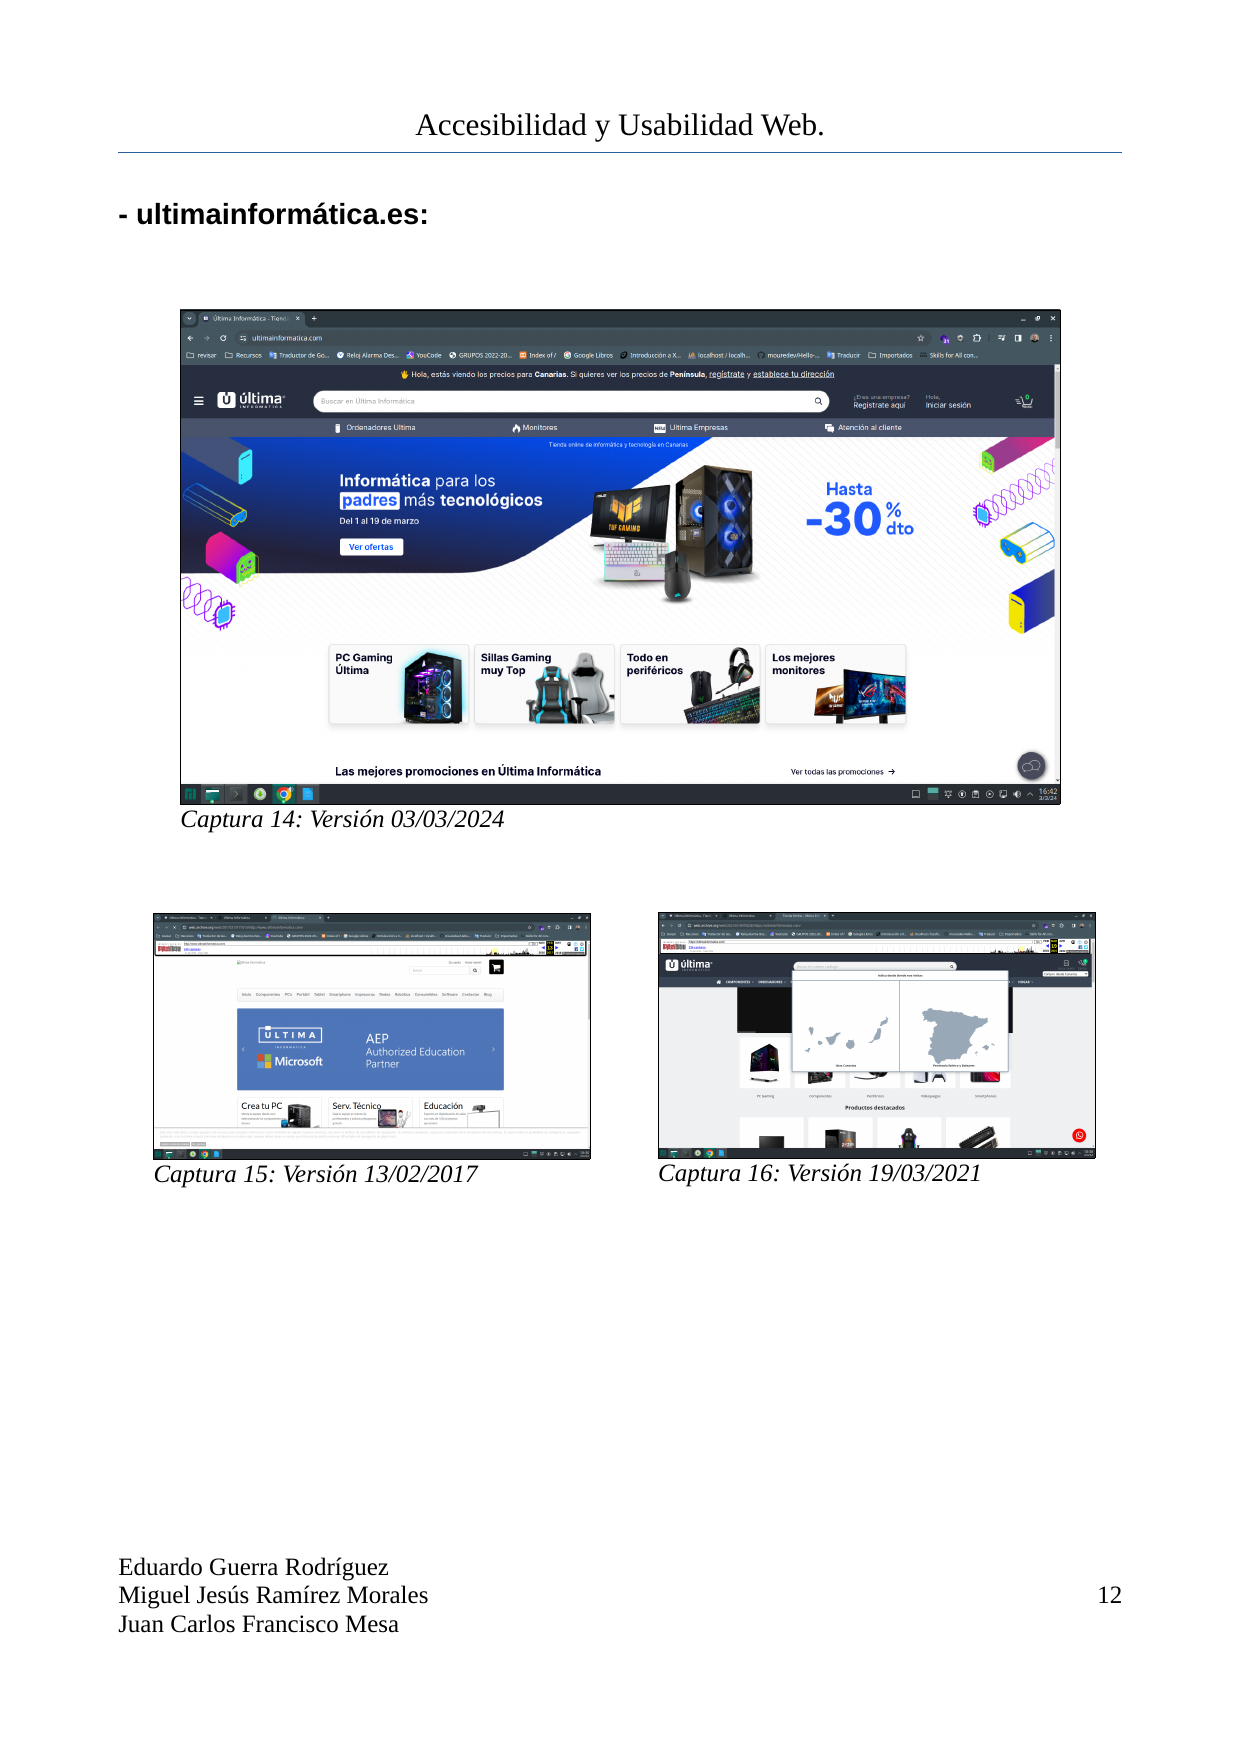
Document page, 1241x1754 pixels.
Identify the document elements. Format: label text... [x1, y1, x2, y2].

picture [154, 914, 590, 1159]
table_header [118, 891, 620, 1225]
picture [181, 311, 1060, 804]
subtitle - ultimainformática.es: [118, 197, 1122, 231]
table_header [620, 891, 1122, 1225]
text Captura 14: Versión 03/03/2024 [180, 805, 1060, 833]
picture [659, 913, 1095, 1158]
